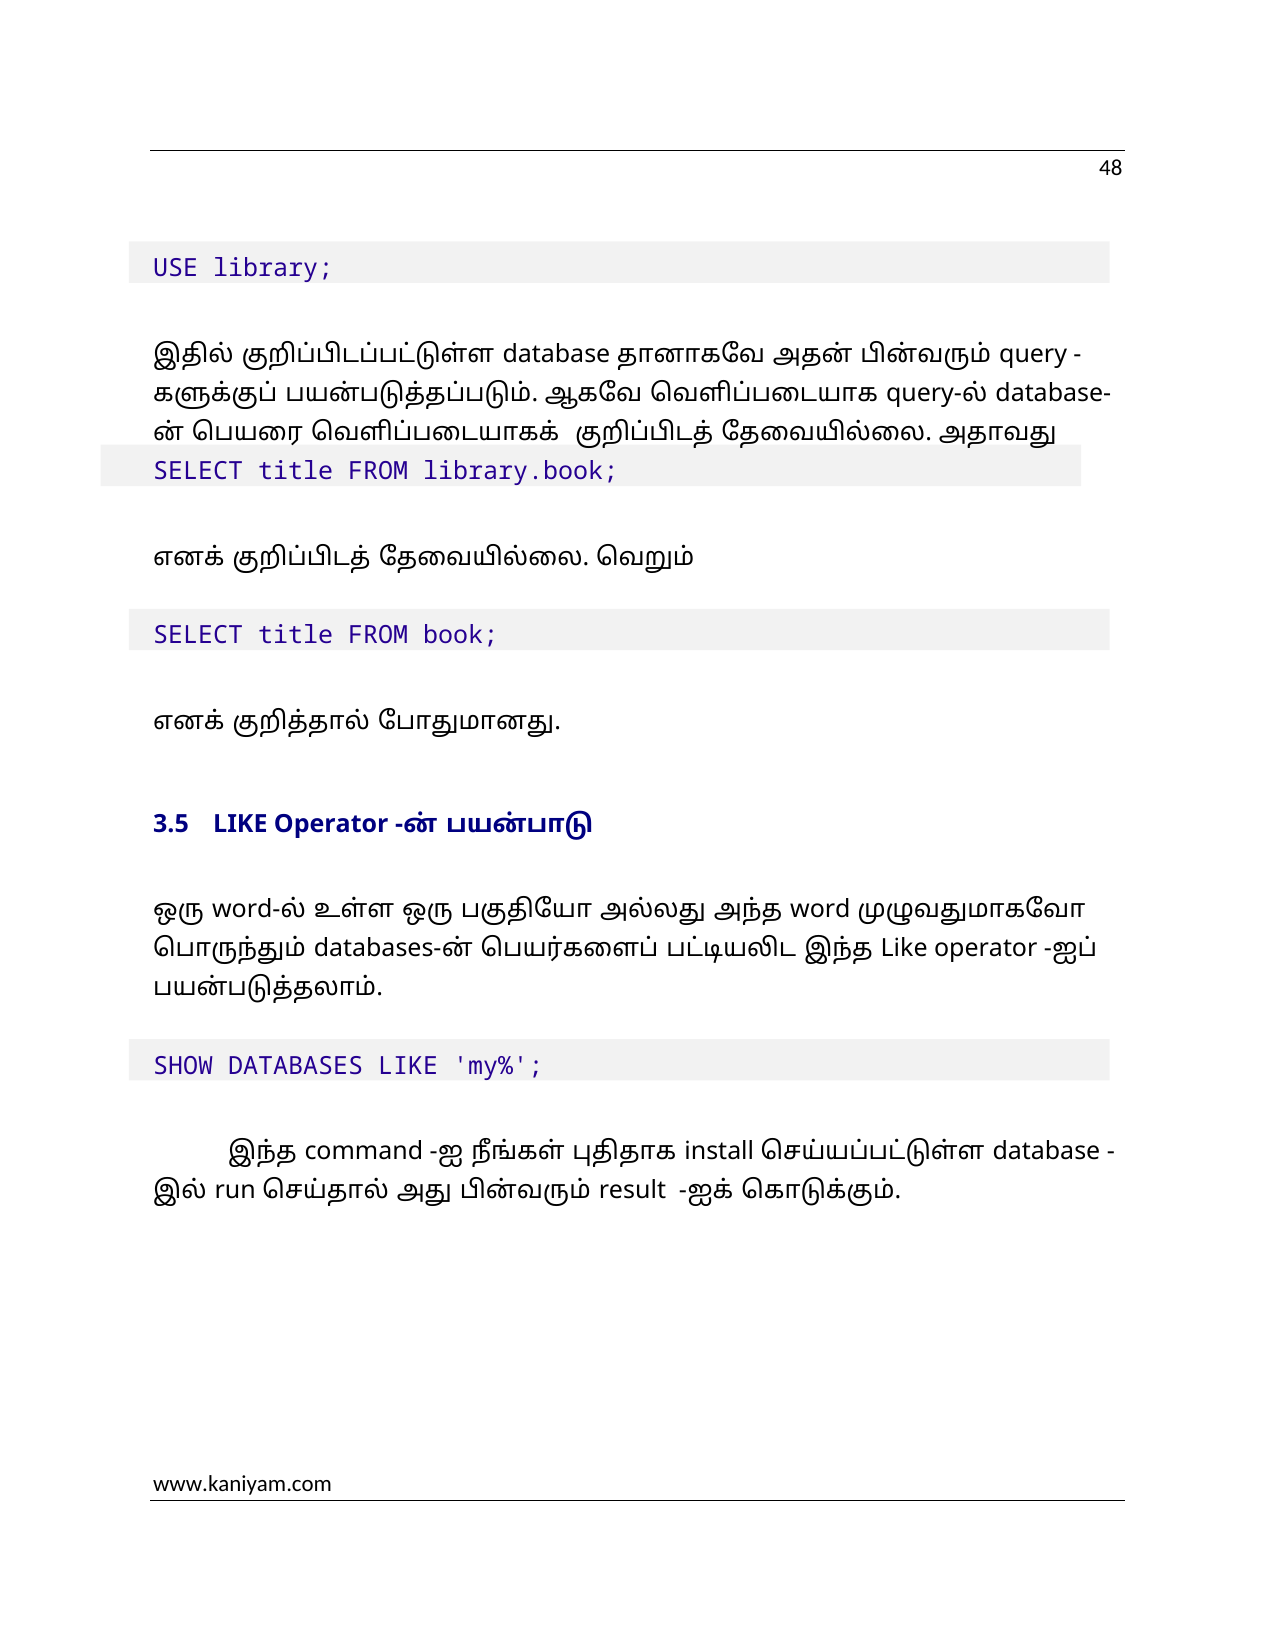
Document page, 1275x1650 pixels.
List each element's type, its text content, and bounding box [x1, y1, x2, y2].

text இதில் குறிப்பிடப்பட்டுள்ள database தானாகவே அதன் பின்வரும் query -களுக்குப் பயன்படுத்தப்படும். ஆகவே வெளிப்படையாக query-ல் database-ன் பெயரை வெளிப்படையாகக் குறிப்பிடத் தேவையில்லை. அதாவது [153, 335, 1122, 448]
text ஒரு word-ல் உள்ள ஒரு பகுதியோ அல்லது அந்த word முழுவதுமாகவோ பொருந்தும் databases-ன் பெயர்களைப் பட்டியலிட இந்த Like operator -ஐப் பயன்படுத்தலாம். [153, 891, 1122, 1042]
text எனக் குறிப்பிடத் தேவையில்லை. வெறும் [153, 539, 1122, 573]
subtitle LIKE Operator -ன் பயன்பாடு [153, 806, 1122, 840]
text USE library; [153, 250, 1122, 284]
text இந்த command -ஐ நீங்கள் புதிதாக install செய்யப்பட்டுள்ள database -இல் run செய்தால் அது பின்வரும் result -ஐக் கொடுக்கும். [153, 1133, 1122, 1206]
text எனக் குறித்தால் போதுமானது. [153, 703, 1122, 737]
text SELECT title FROM library.book; [1082, 453, 1122, 487]
